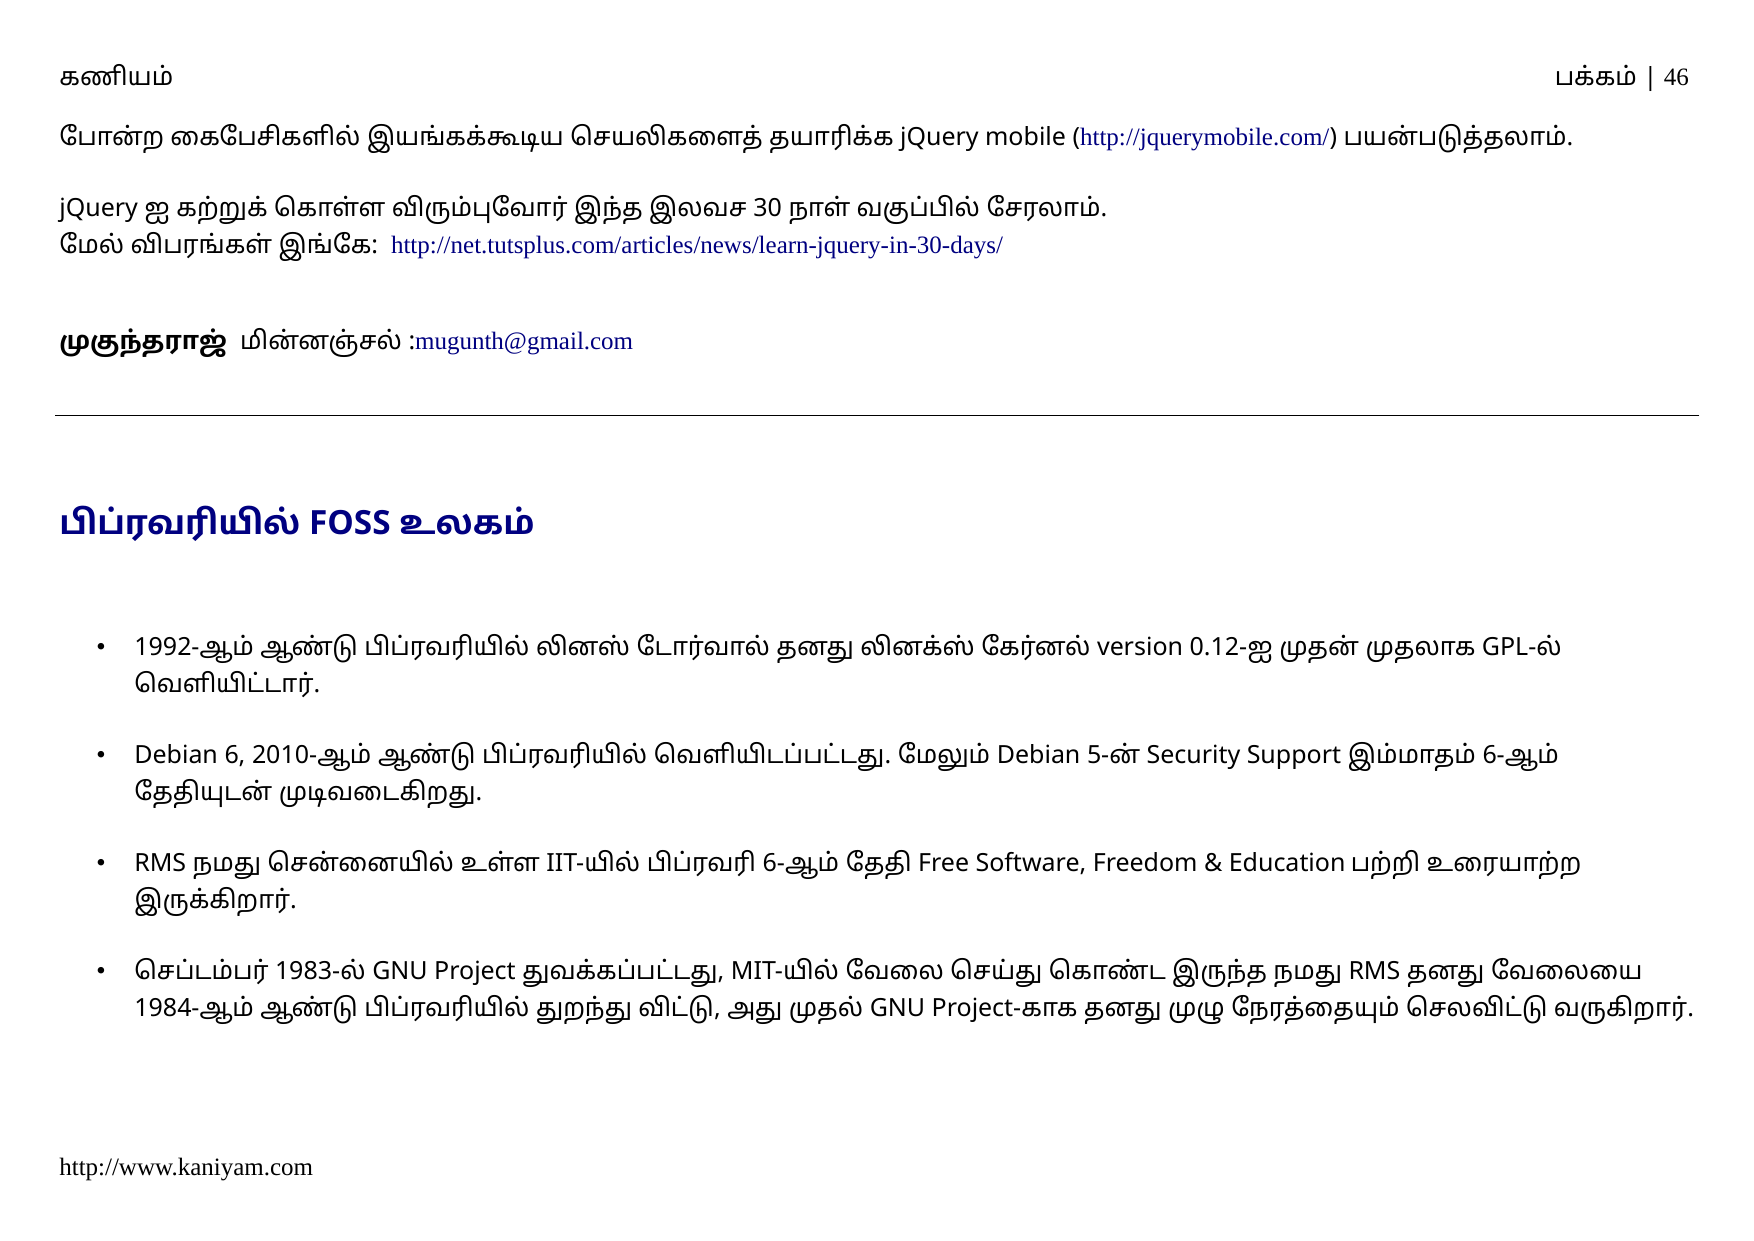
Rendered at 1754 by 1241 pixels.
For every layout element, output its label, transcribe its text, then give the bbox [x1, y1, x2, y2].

list செப்டம்பர் 1983-ல் GNU Project துவக்கப்பட்டது, MIT-யில் வேலை செய்து கொண்ட இருந்த நமது RMS தனது வேலையை 1984-ஆம் ஆண்டு பிப்ரவரியில் துறந்து விட்டு, அது முதல் GNU Project-காக தனது முழு நேரத்தையும் செலவிட்டு வருகிறார். [97, 953, 1695, 1027]
subtitle பிப்ரவரியில் FOSS உலகம் [59, 499, 1695, 548]
text போன்ற கைபேசிகளில் இயங்கக்கூடிய செயலிகளைத் தயாரிக்க jQuery mobile (http://jquerymobile.com/) பயன்படுத்தலாம். jQuery ஐ கற்றுக் கொள்ள விரும்புவோர் இந்த இலவச 30 நாள் வகுப்பில் சேரலாம். மேல் விபரங்கள் இங்கே: http://net.tutsplus.com/articles/news/learn-jquery-in-30-days/ [59, 118, 1695, 263]
list Debian 6, 2010-ஆம் ஆண்டு பிப்ரவரியில் வெளியிடப்பட்டது. மேலும் Debian 5-ன் Security Support இம்மாதம் 6-ஆம் தேதியுடன் முடிவடைகிறது. [97, 737, 1695, 811]
list 1992-ஆம் ஆண்டு பிப்ரவரியில் லினஸ் டோர்வால் தனது லினக்ஸ் கேர்னல் version 0.12-ஐ முதன் முதலாக GPL-ல் வெளியிட்டார். [97, 629, 1695, 703]
text முகுந்தராஜ் மின்னஞ்சல் :mugunth@gmail.com [59, 323, 1695, 359]
list RMS நமது சென்னையில் உள்ள IIT-யில் பிப்ரவரி 6-ஆம் தேதி Free Software, Freedom & Educationபற்றி உரையாற்ற இருக்கிறார். [97, 845, 1695, 919]
